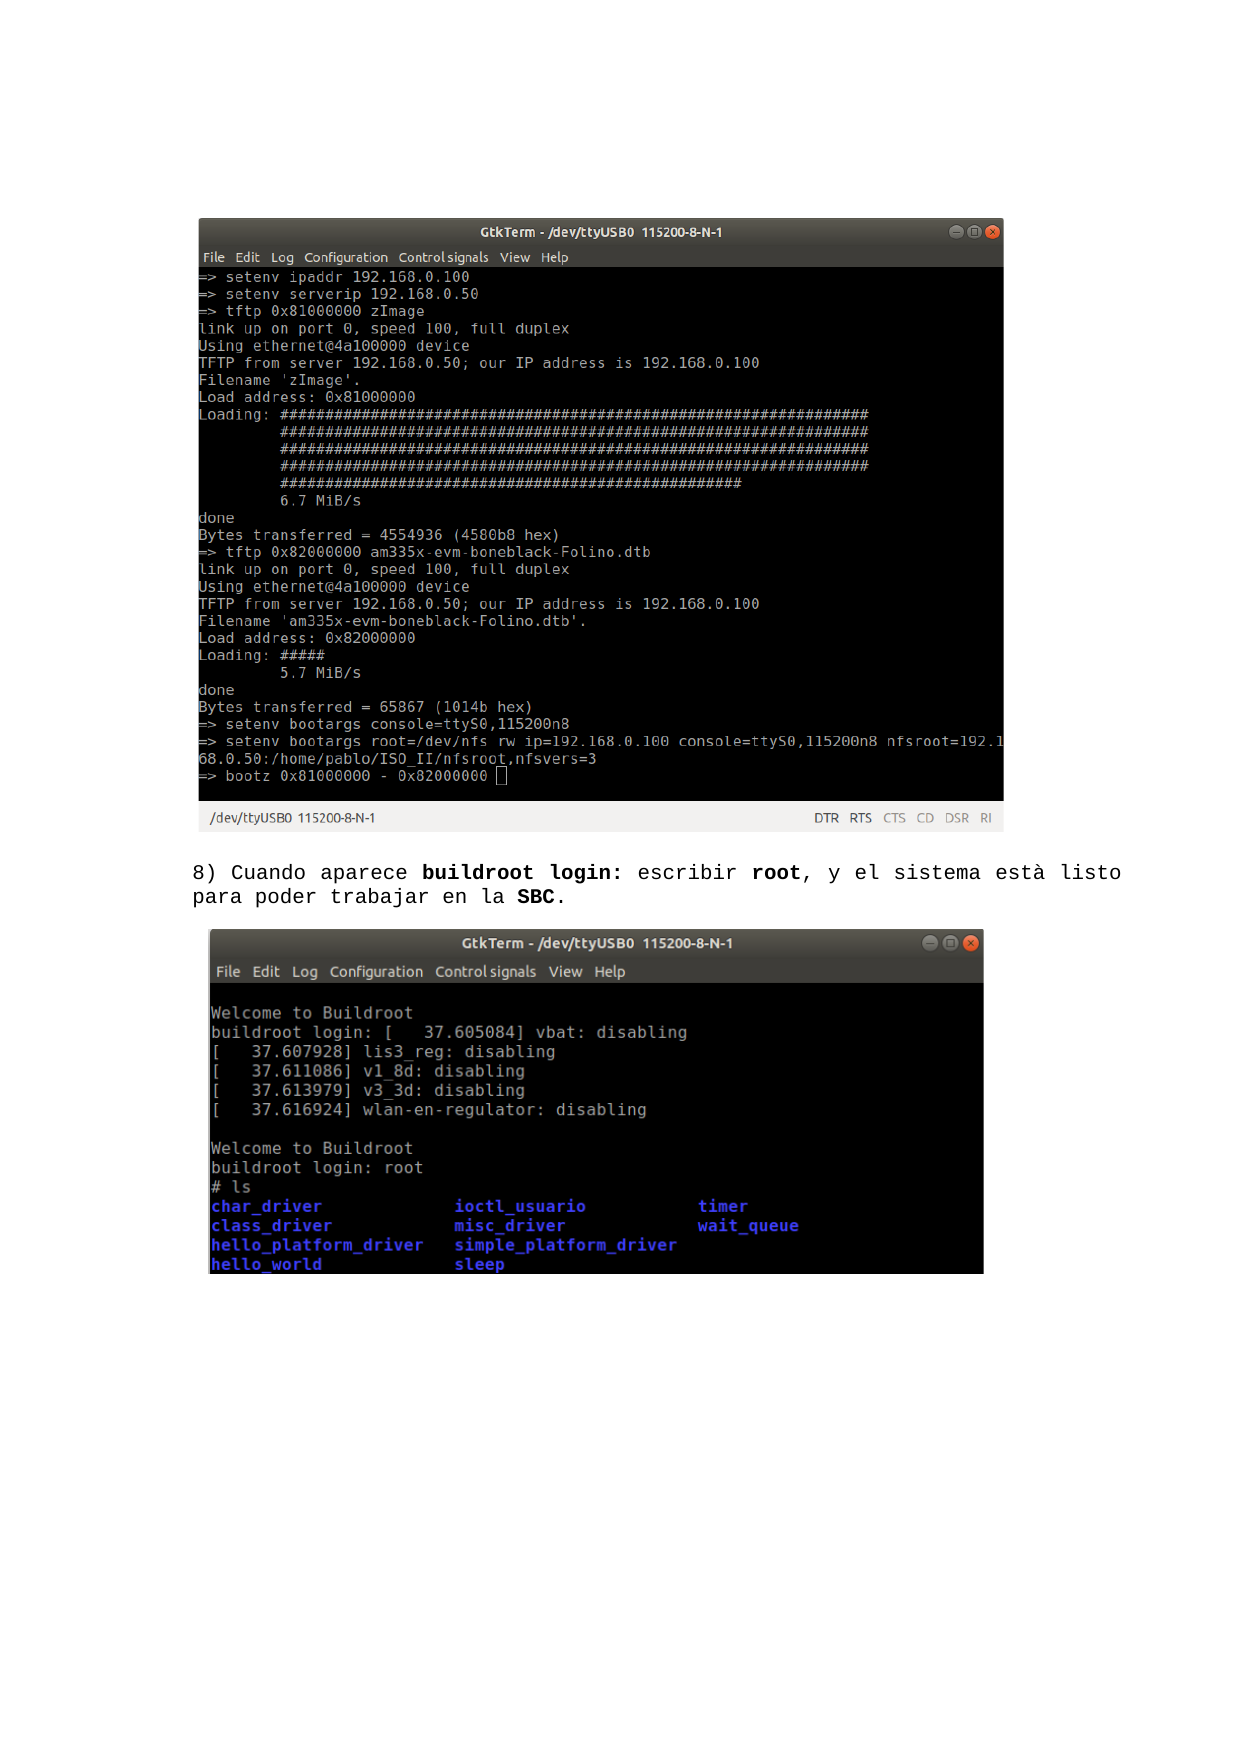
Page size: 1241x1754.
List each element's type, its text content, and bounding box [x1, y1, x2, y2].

picture [208, 929, 984, 1274]
text 8) Cuando aparece buildroot login: escribir root, y el sistema està listo para poder trabajar en la SBC. [118, 862, 1122, 909]
picture [198, 218, 1004, 832]
